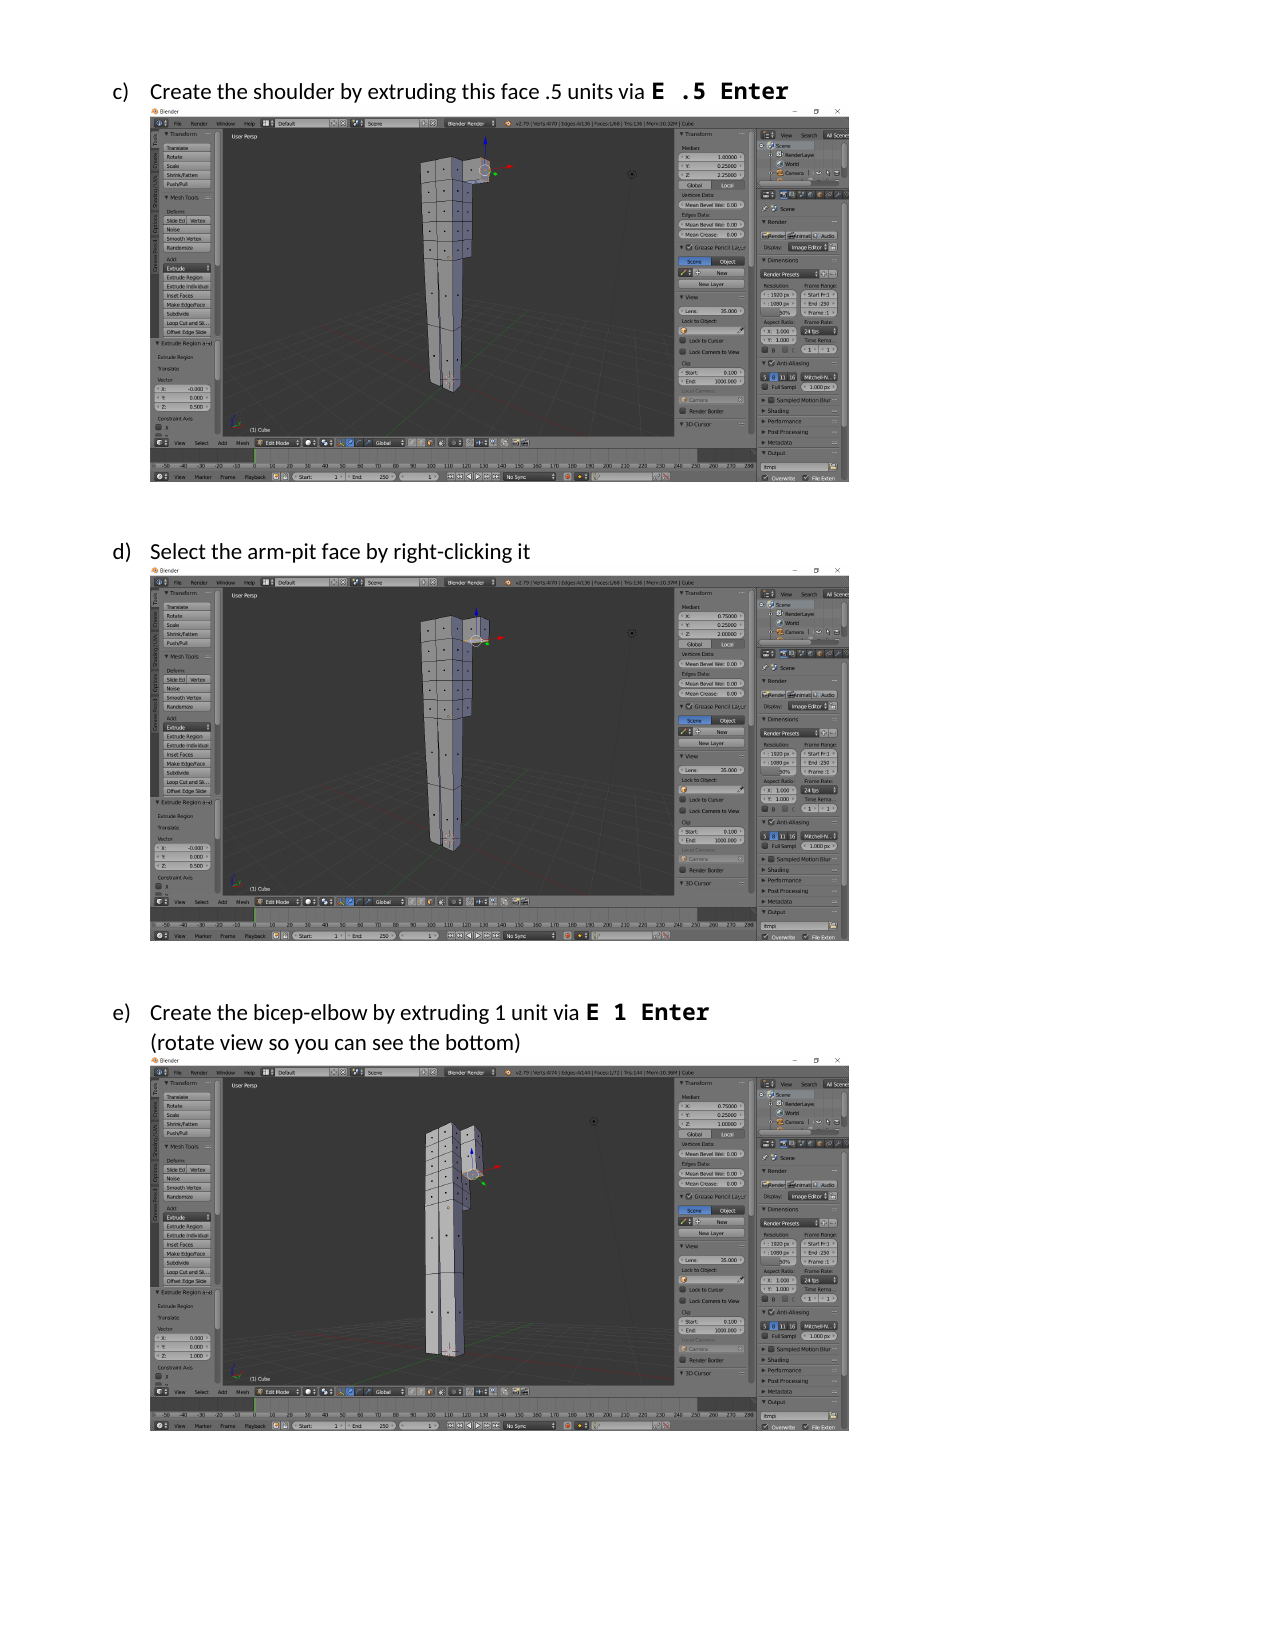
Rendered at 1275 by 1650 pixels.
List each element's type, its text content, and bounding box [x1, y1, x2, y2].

list Create the bicep-elbow by extruding 1 unit via E 1 Enter (rotate view so you can see the bottom) [112, 996, 1200, 1431]
list Create the shoulder by extruding this face .5 units via E .5 Enter [112, 75, 1200, 481]
list Select the arm-pit face by right-clicking it [112, 537, 1200, 940]
